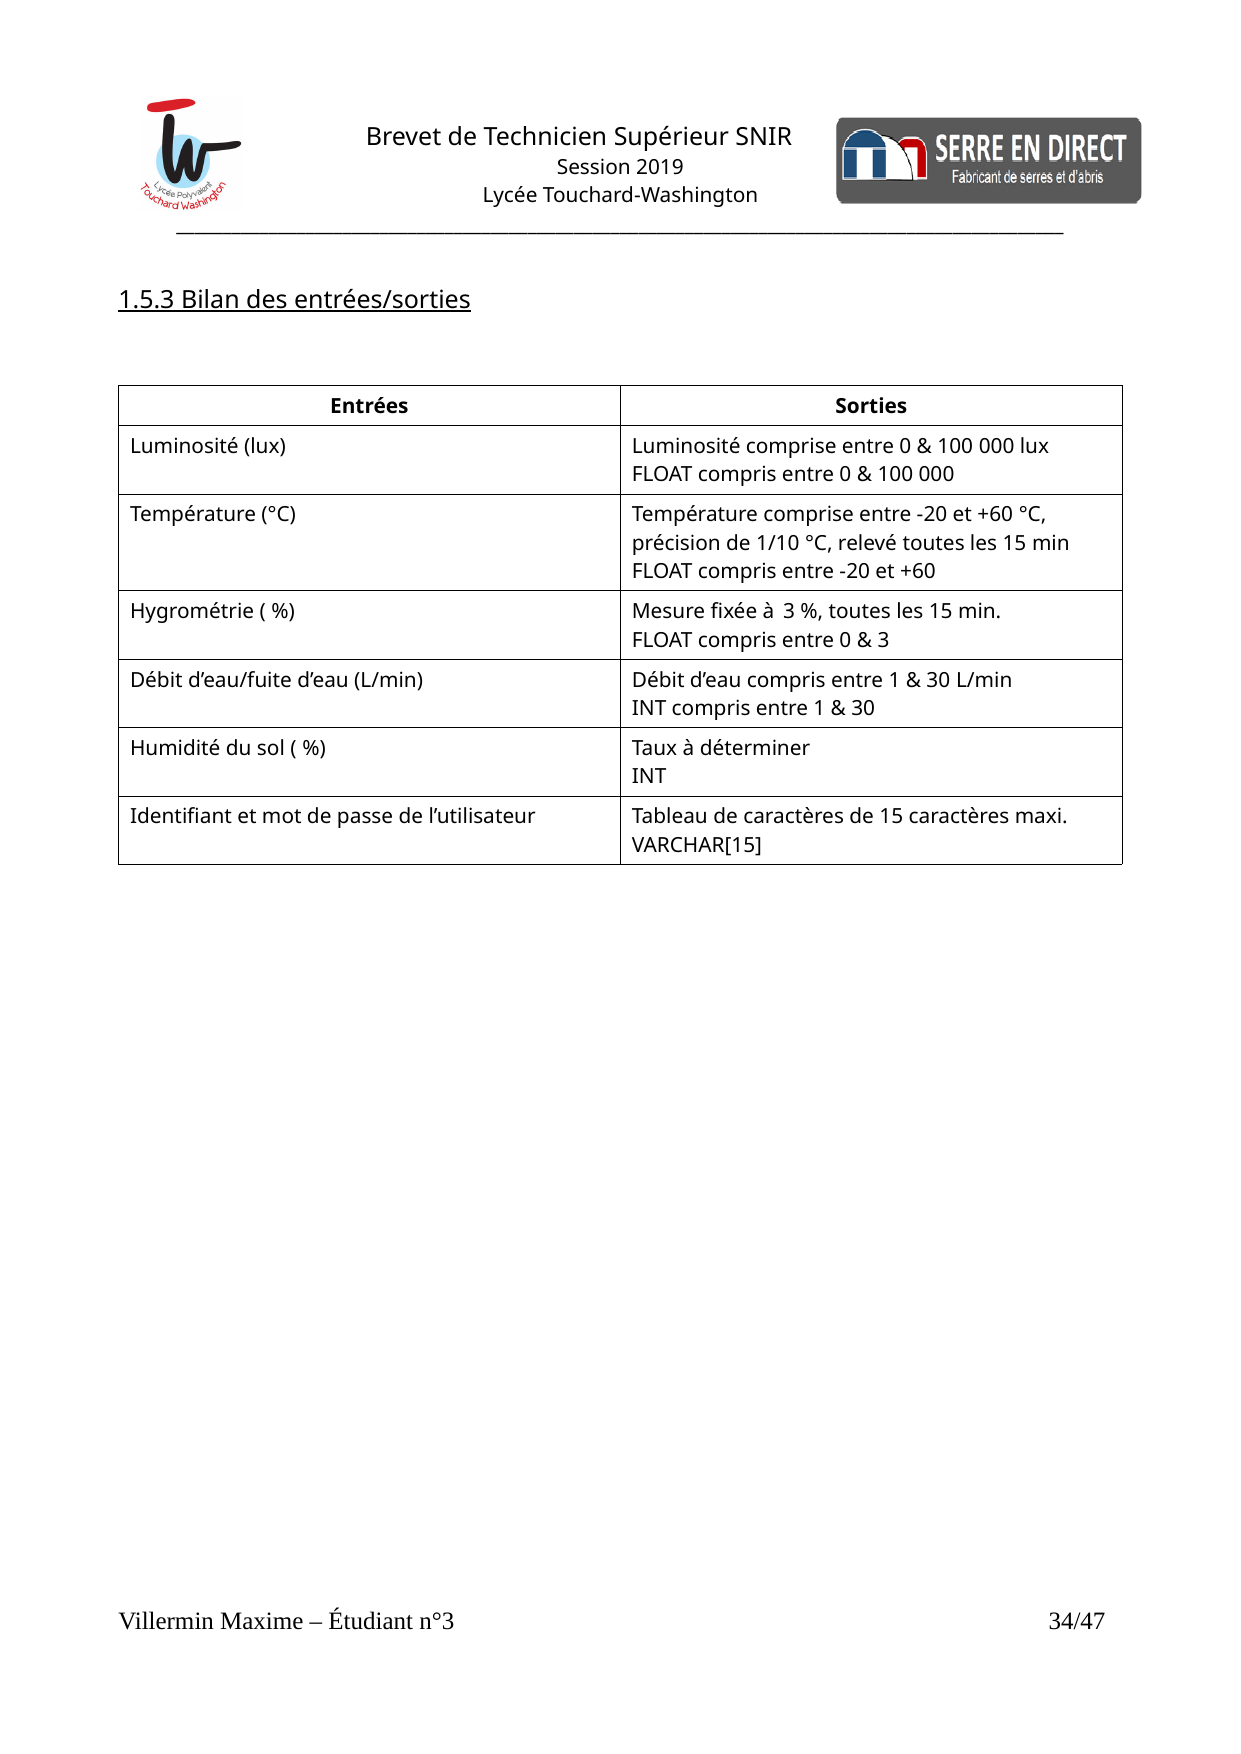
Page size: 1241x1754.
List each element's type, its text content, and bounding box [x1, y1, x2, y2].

table_cell Tableau de caractères de 15 caractères maxi. VARCHAR[15] [621, 797, 1122, 864]
table_cell Humidité du sol ( %) [119, 728, 620, 796]
table_header Entrées [119, 386, 620, 425]
picture [831, 115, 1145, 208]
table_cell Mesure fixée à 3 %, toutes les 15 min. FLOAT compris entre 0 & 3 [621, 591, 1122, 659]
picture [138, 95, 243, 212]
table_cell Hygrométrie ( %) [119, 591, 620, 659]
table_cell Température comprise entre -20 et +60 °C, précision de 1/10 °C, relevé toutes les 15 min FLOAT compris entre -20 et +60 [621, 495, 1122, 590]
table_cell Luminosité comprise entre 0 & 100 000 lux FLOAT compris entre 0 & 100 000 [621, 426, 1122, 493]
table_cell Débit d’eau/fuite d’eau (L/min) [119, 660, 620, 727]
table_cell Température (°C) [119, 495, 620, 590]
table_cell Luminosité (lux) [119, 426, 620, 493]
table_cell Taux à déterminer INT [621, 728, 1122, 796]
table_cell Débit d’eau compris entre 1 & 30 L/min INT compris entre 1 & 30 [621, 660, 1122, 727]
table_header Sorties [621, 386, 1122, 425]
table_cell Identifiant et mot de passe de l’utilisateur [119, 797, 620, 864]
subtitle 1.5.3 Bilan des entrées/sorties [118, 282, 1122, 316]
